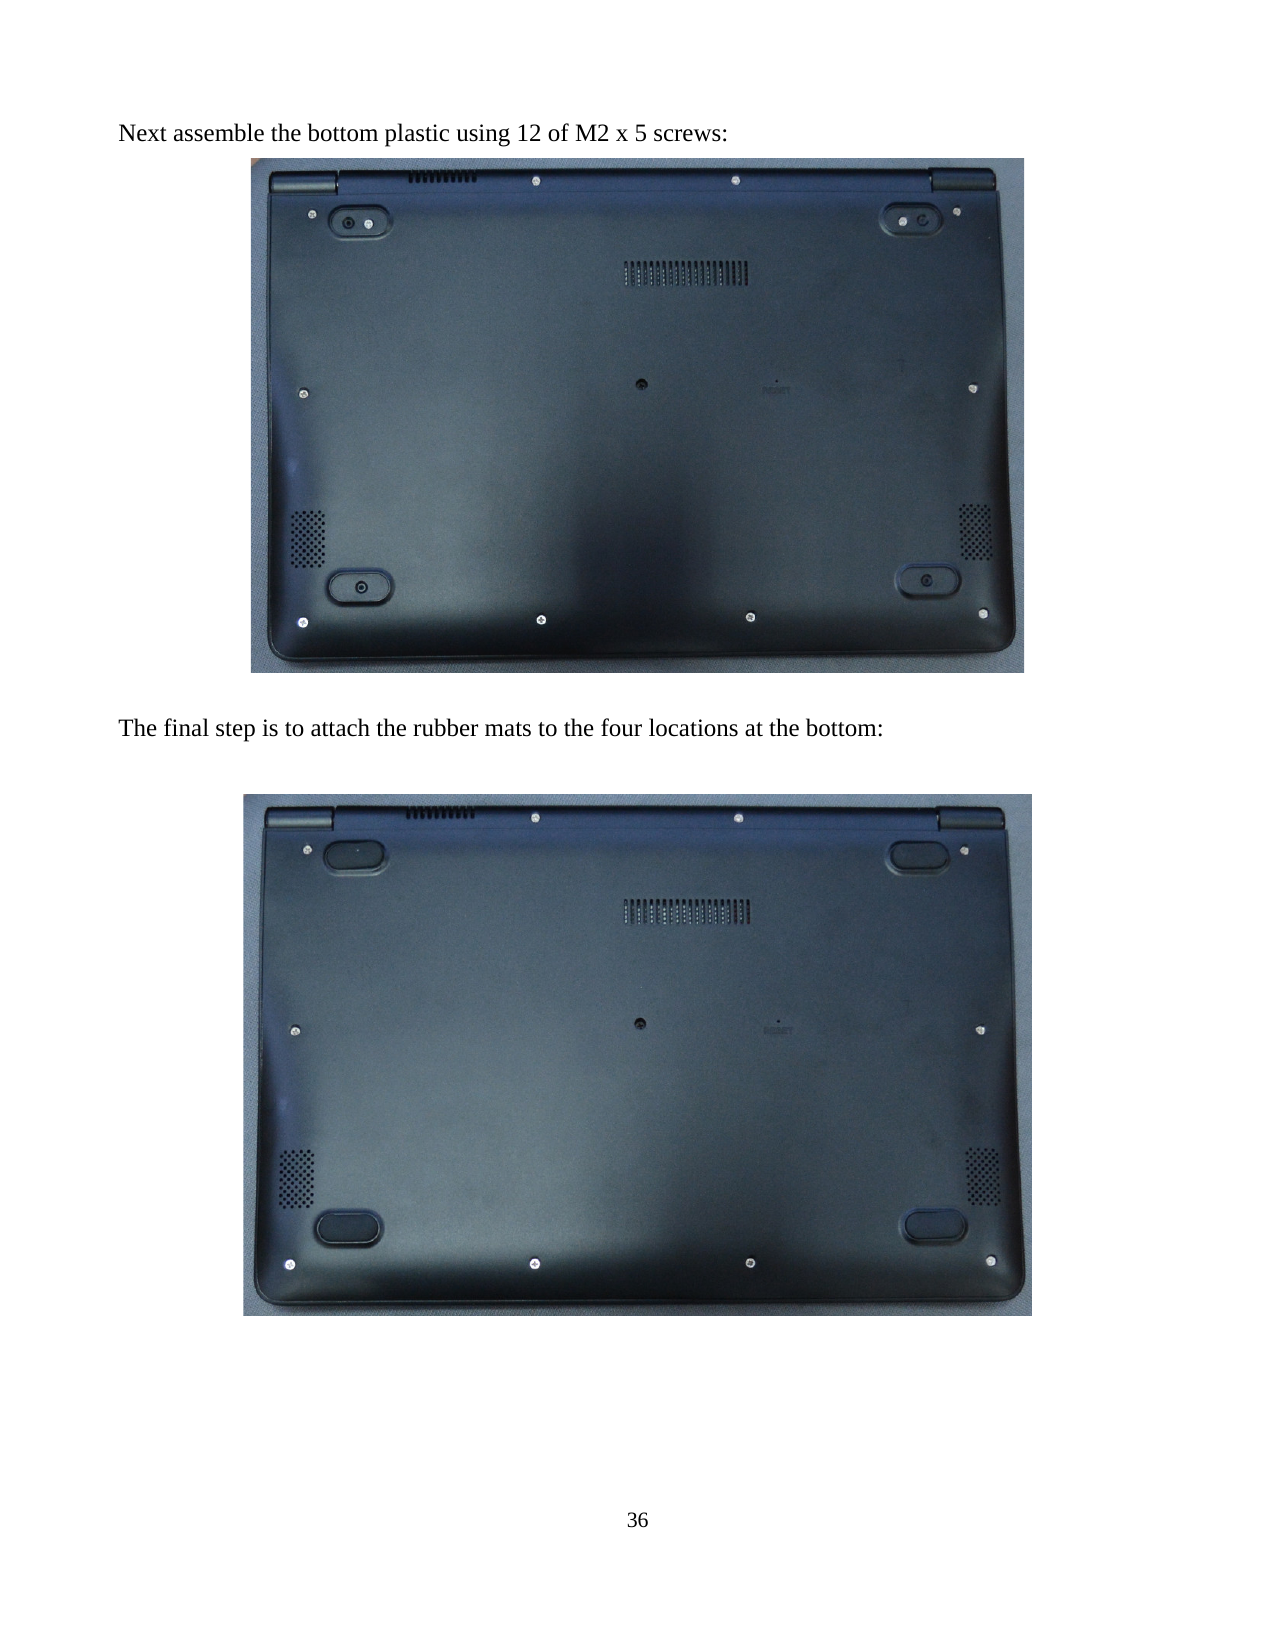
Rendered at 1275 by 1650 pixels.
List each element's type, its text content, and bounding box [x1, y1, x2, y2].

text The final step is to attach the rubber mats to the four locations at the bottom: [118, 713, 1157, 742]
picture [243, 794, 1032, 1316]
picture [250, 158, 1025, 673]
text Next assemble the bottom plastic using 12 of M2 x 5 screws: [118, 118, 1157, 147]
